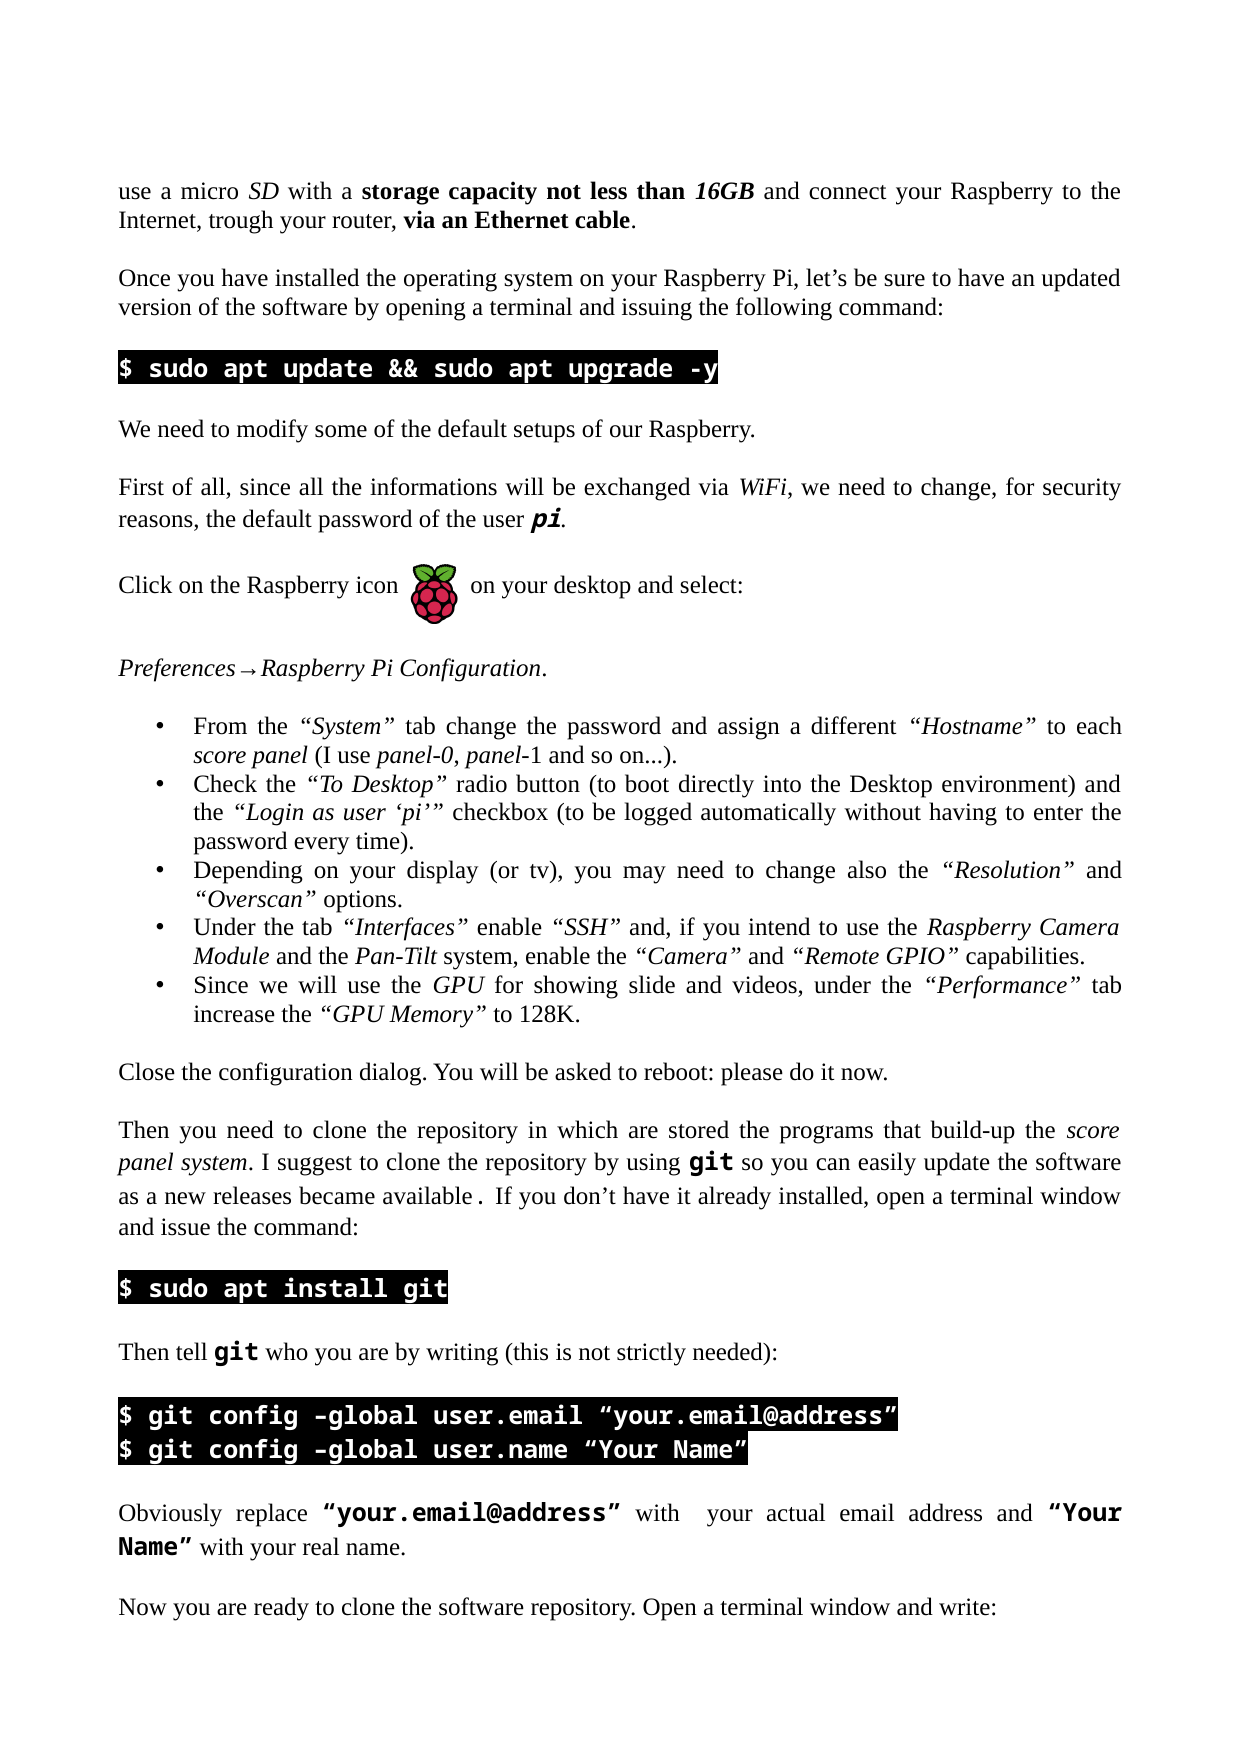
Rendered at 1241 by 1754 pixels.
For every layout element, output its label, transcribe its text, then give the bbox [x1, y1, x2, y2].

text Then you need to clone the repository in which are stored the programs that build-up the score panel system. I suggest to clone the repository by using git so you can easily update the software as a new releases became available. If you don’t have it already installed, open a terminal window and issue the command: [118, 1115, 1122, 1241]
text Click on the Raspberry icon [118, 564, 405, 623]
list From the “System” tab change the password and assign a different “Hostname” to each score panel (I use panel-0, panel-1 and so on...). [156, 711, 1122, 769]
text Now you are ready to clone the software repository. Open a terminal window and write: [118, 1592, 1122, 1621]
text First of all, since all the informations will be exchanged via WiFi, we need to change, for security reasons, the default password of the user pi. [118, 472, 1122, 535]
text $ git config –global user.name “Your Name” [118, 1431, 1122, 1465]
text use a micro SD with a storage capacity not less than 16GB and connect your Raspberry to the Internet, trough your router, via an Ethernet cable. [118, 176, 1122, 234]
list Since we will use the GPU for showing slide and videos, under the “Performance” tab increase the “GPU Memory” to 128K. [156, 970, 1122, 1027]
text $ git config –global user.email “your.email@address” [118, 1397, 1122, 1431]
list Check the “To Desktop” radio button (to boot directly into the Desktop environment) and the “Login as user ‘pi’” checkbox (to be logged automatically without having to enter the password every time). [156, 769, 1122, 855]
list Depending on your display (or tv), you may need to change also the “Resolution” and “Overscan” options. [156, 855, 1122, 912]
text Obviously replace “your.email@address” with your actual email address and “Your Name” with your real name. [118, 1495, 1122, 1563]
text $ sudo apt update && sudo apt upgrade -y [118, 350, 1122, 384]
list Under the tab “Interfaces” enable “SSH” and, if you intend to use the Raspberry Camera Module and the Pan-Tilt system, enable the “Camera” and “Remote GPIO” capabilities. [156, 912, 1122, 970]
text We need to modify some of the default setups of our Raspberry. [118, 414, 1122, 443]
text Close the configuration dialog. You will be asked to reboot: please do it now. [118, 1057, 1122, 1086]
text Preferences→Raspberry Pi Configuration. [118, 653, 1122, 682]
text $ sudo apt install git [118, 1270, 1122, 1304]
text Then tell git who you are by writing (this is not strictly needed): [118, 1334, 1122, 1368]
text on your desktop and select: [464, 564, 1122, 623]
picture [405, 564, 464, 624]
text Once you have installed the operating system on your Raspberry Pi, let’s be sure to have an updated version of the software by opening a terminal and issuing the following command: [118, 263, 1122, 321]
